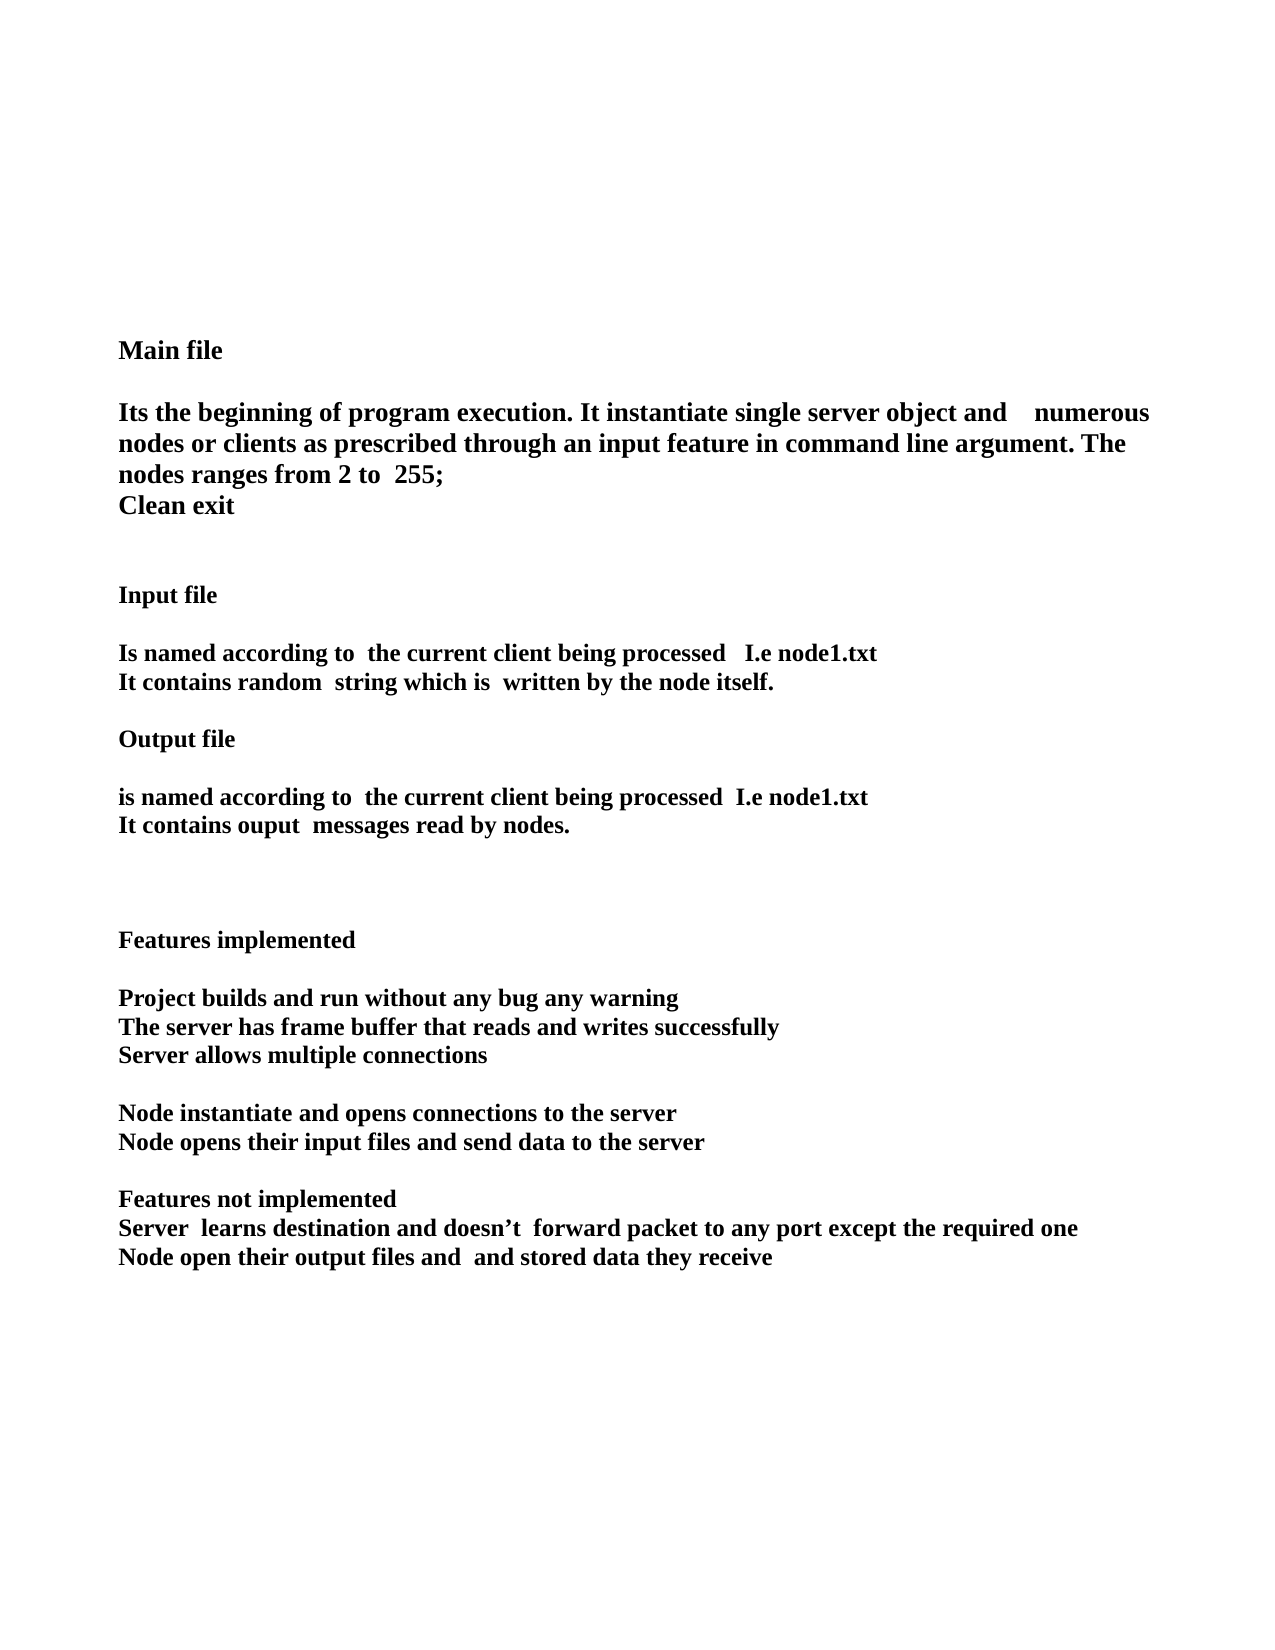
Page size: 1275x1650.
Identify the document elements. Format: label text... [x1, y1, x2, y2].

text Is named according to the current client being processed I.e node1.txt [118, 638, 1157, 667]
text Clean exit [118, 489, 1157, 521]
text Features not implemented [118, 1184, 1157, 1213]
text Server learns destination and doesn’t forward packet to any port except the required one [118, 1213, 1157, 1242]
text is named according to the current client being processed I.e node1.txt [118, 782, 1157, 811]
text Input file [118, 581, 1157, 609]
text It contains ouput messages read by nodes. [118, 811, 1157, 839]
text Node opens their input files and send data to the server [118, 1127, 1157, 1156]
text Its the beginning of program execution. It instantiate single server object and numerous nodes or clients as prescribed through an input feature in command line argument. The nodes ranges from 2 to 255; [118, 396, 1157, 489]
text Project builds and run without any bug any warning [118, 983, 1157, 1012]
text It contains random string which is written by the node itself. [118, 667, 1157, 696]
text Output file [118, 724, 1157, 753]
text Node instantiate and opens connections to the server [118, 1098, 1157, 1127]
text Node open their output files and and stored data they receive [118, 1242, 1157, 1271]
text Main file [118, 334, 1157, 365]
text The server has frame buffer that reads and writes successfully [118, 1012, 1157, 1041]
text Server allows multiple connections [118, 1041, 1157, 1069]
text Features implemented [118, 926, 1157, 954]
